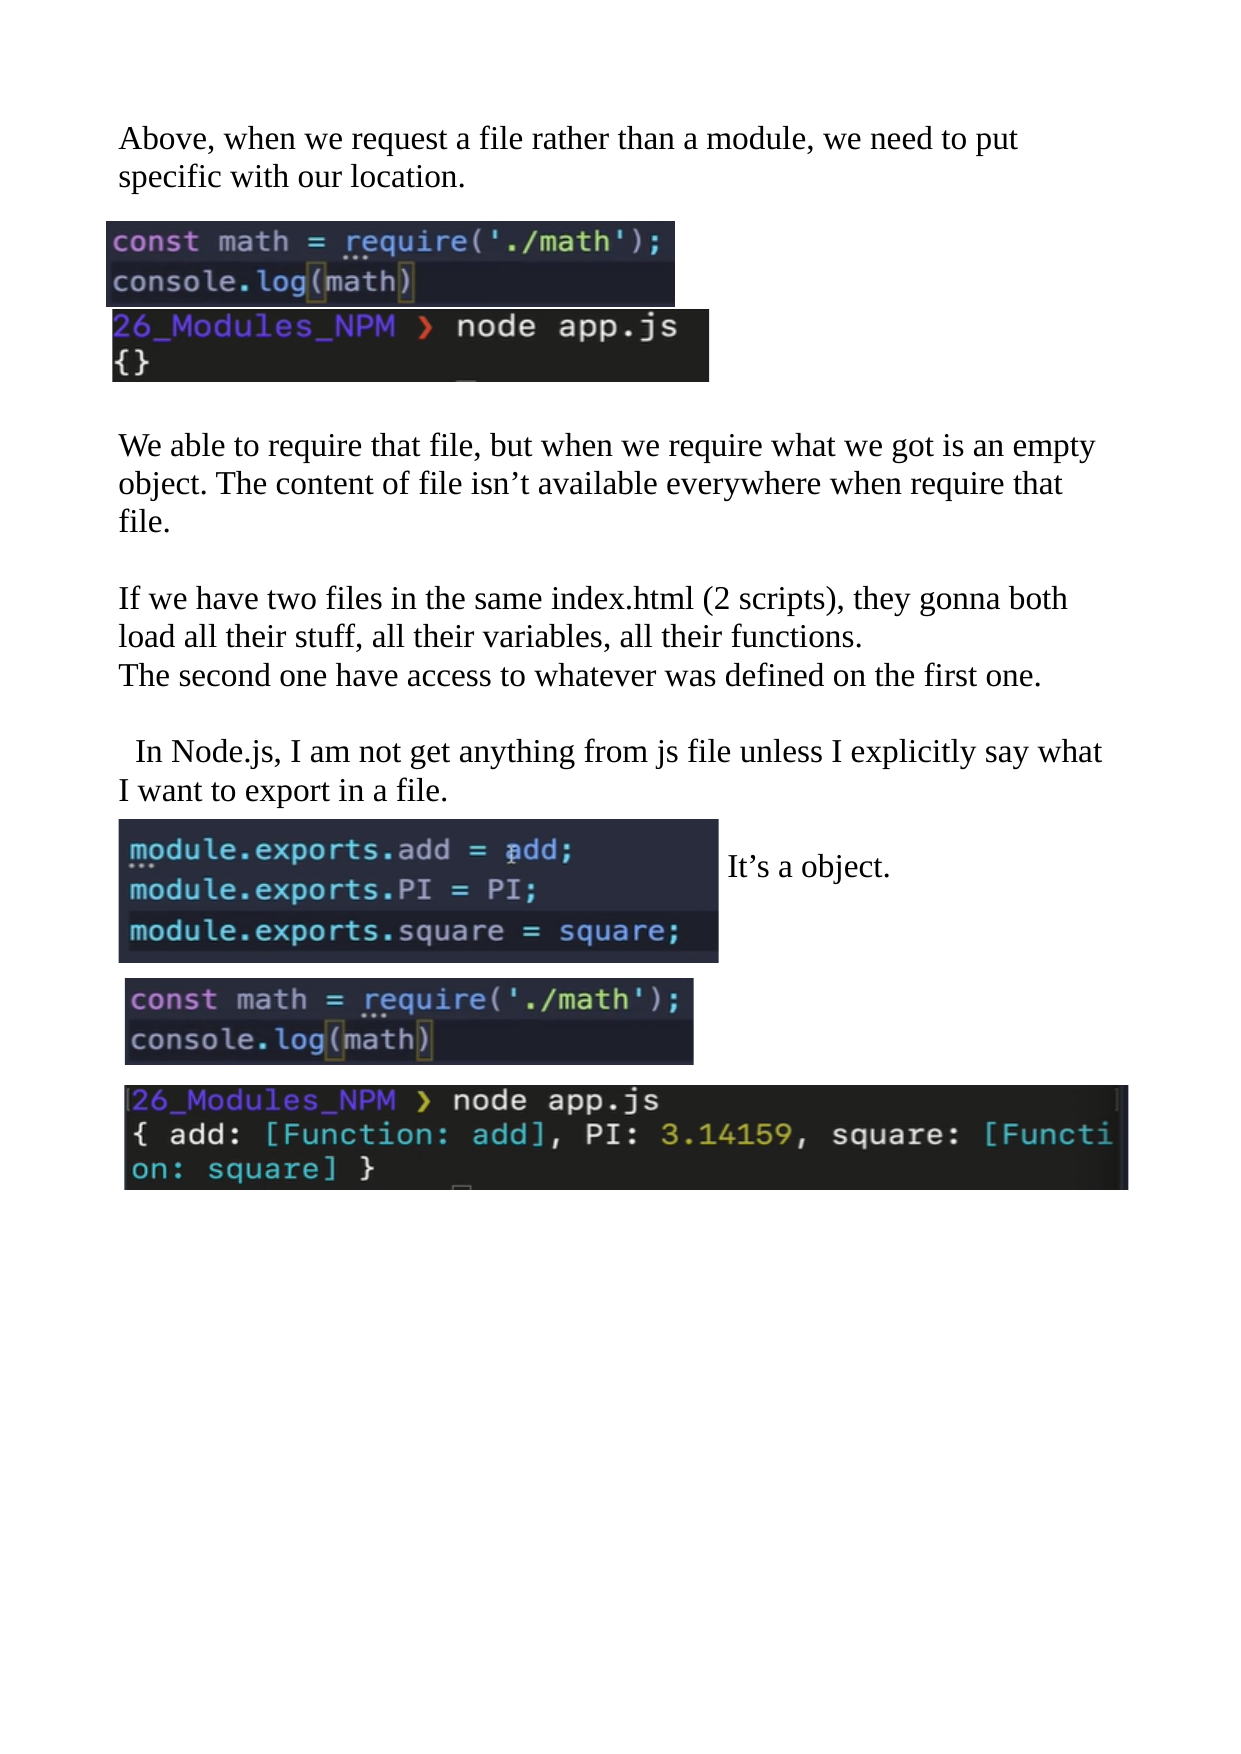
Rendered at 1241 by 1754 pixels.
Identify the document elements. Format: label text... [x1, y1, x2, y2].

picture [112, 309, 710, 382]
text We able to require that file, but when we require what we got is an empty object. The content of file isn’t available everywhere when require that file. [118, 425, 1122, 540]
picture [106, 221, 675, 307]
text It’s a object. [719, 846, 1122, 885]
text The second one have access to whatever was defined on the first one. [118, 655, 1122, 693]
text If we have two files in the same index.html (2 scripts), they gonna both load all their stuff, all their variables, all their functions. [118, 578, 1122, 655]
picture [118, 819, 719, 963]
text In Node.js, I am not get anything from js file unless I explicitly say what I want to export in a file. [118, 731, 1122, 808]
picture [124, 1085, 1129, 1190]
text Above, when we request a file rather than a module, we need to put specific with our location. [118, 118, 1122, 195]
picture [124, 978, 694, 1065]
